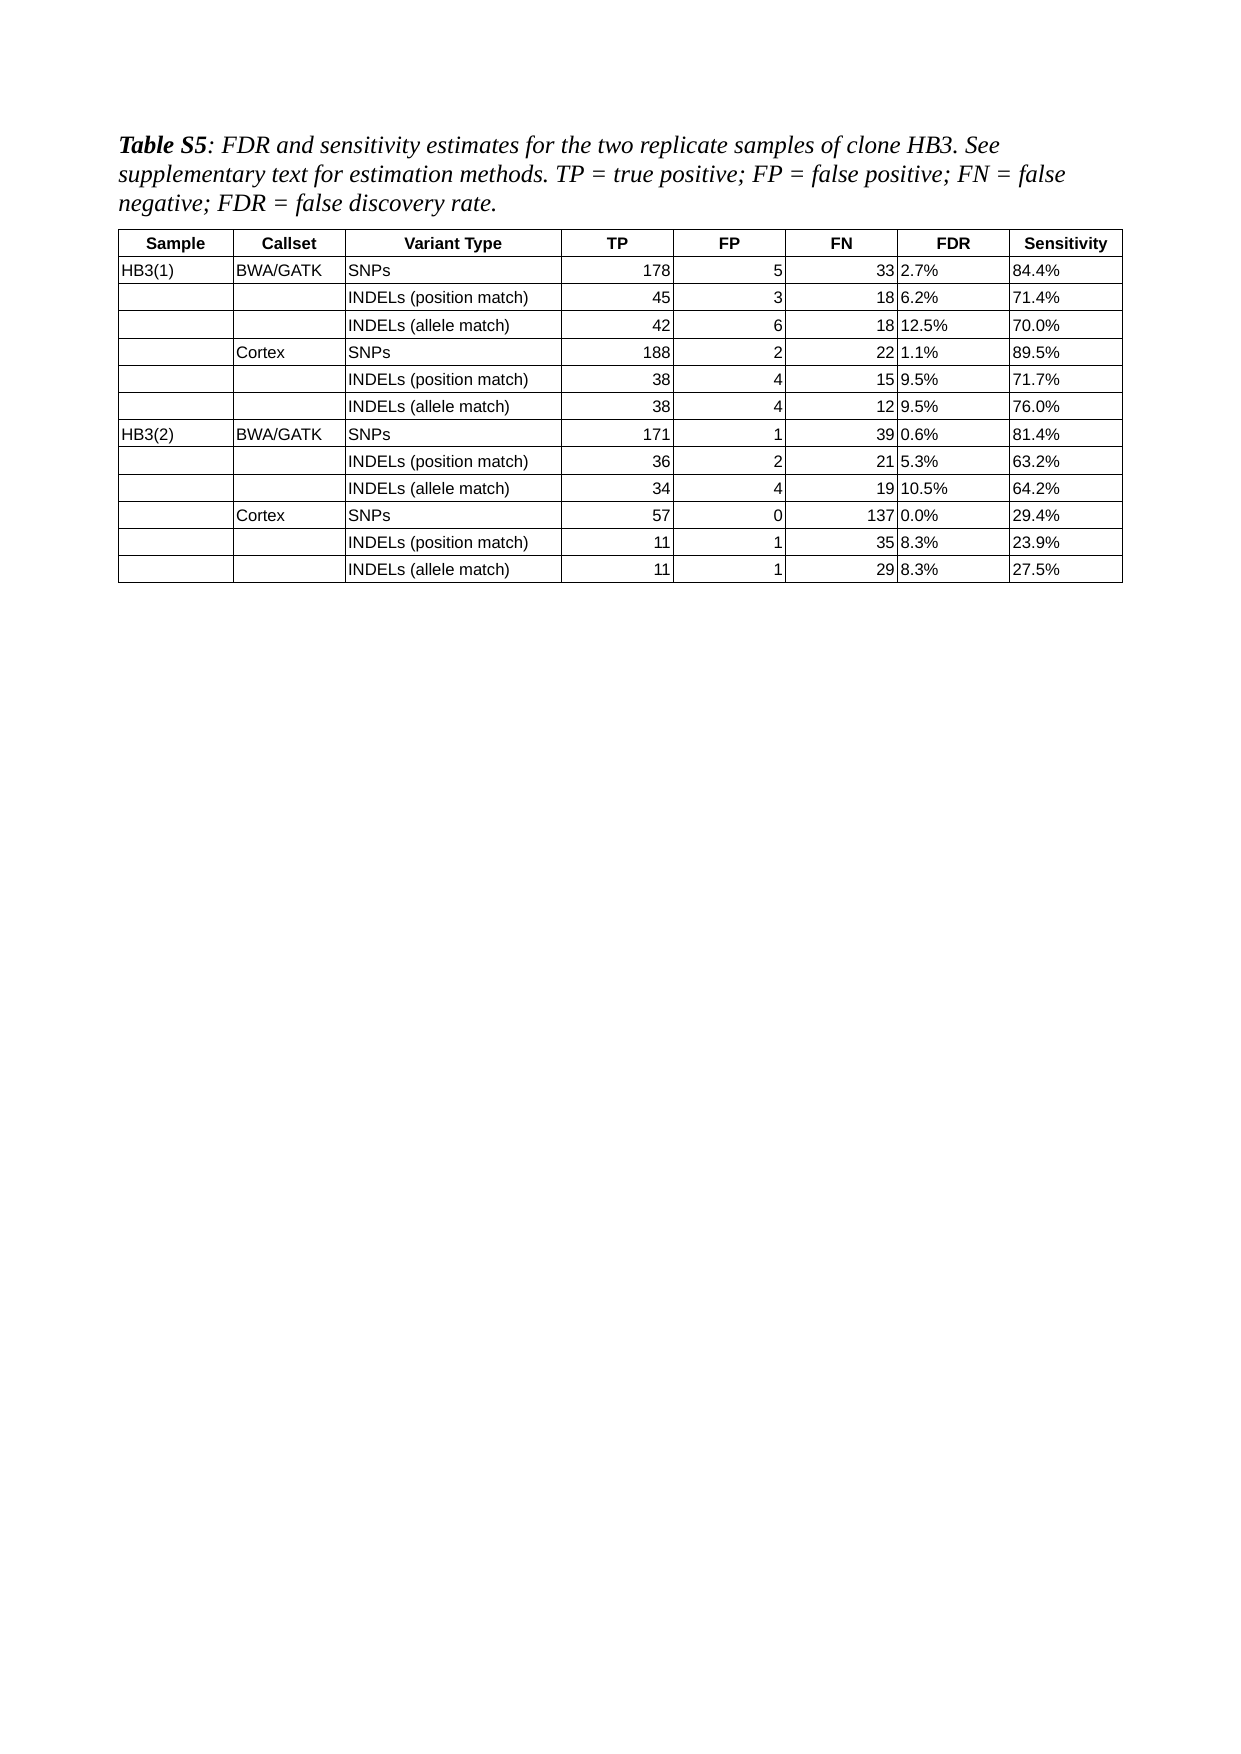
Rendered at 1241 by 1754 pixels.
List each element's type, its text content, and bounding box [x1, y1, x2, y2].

table_cell 171 [562, 420, 673, 446]
table_cell 38 [562, 366, 673, 392]
table_cell INDELs (position match) [346, 447, 561, 473]
table_cell 8.3% [898, 556, 1009, 582]
table_cell 63.2% [1010, 447, 1122, 473]
table_cell 29 [786, 556, 897, 582]
table_cell 4 [674, 366, 785, 392]
table_cell 1.1% [898, 339, 1009, 365]
table_cell 33 [786, 257, 897, 283]
table_cell 42 [562, 311, 673, 338]
table_cell 29.4% [1010, 502, 1122, 528]
table_cell 84.4% [1010, 257, 1122, 283]
table_cell 6.2% [898, 284, 1009, 310]
table_header Sample [119, 230, 233, 256]
table_cell [119, 556, 233, 582]
table_cell [119, 311, 233, 338]
table_cell 137 [786, 502, 897, 528]
table_cell INDELs (allele match) [346, 475, 561, 501]
table_cell 8.3% [898, 529, 1009, 555]
table_cell [119, 393, 233, 419]
table_cell 0 [674, 502, 785, 528]
table_cell 1 [674, 556, 785, 582]
table_cell 15 [786, 366, 897, 392]
table_header FP [674, 230, 785, 256]
table_cell [119, 529, 233, 555]
table_cell SNPs [346, 339, 561, 365]
table_cell 3 [674, 284, 785, 310]
table_cell INDELs (position match) [346, 284, 561, 310]
table_cell 2 [674, 447, 785, 473]
table_cell [119, 284, 233, 310]
table_cell 11 [562, 556, 673, 582]
table_cell 11 [562, 529, 673, 555]
table_cell 12 [786, 393, 897, 419]
table_cell 34 [562, 475, 673, 501]
table_header Sensitivity [1010, 230, 1122, 256]
table_cell 70.0% [1010, 311, 1122, 338]
table_cell 22 [786, 339, 897, 365]
table_cell 4 [674, 393, 785, 419]
table_cell 9.5% [898, 366, 1009, 392]
table_cell [234, 311, 345, 338]
table_header FDR [898, 230, 1009, 256]
table_cell 5 [674, 257, 785, 283]
table_cell 36 [562, 447, 673, 473]
table_cell INDELs (allele match) [346, 556, 561, 582]
table_cell Cortex [234, 502, 345, 528]
table_cell 21 [786, 447, 897, 473]
table_cell [119, 447, 233, 473]
table_cell [234, 284, 345, 310]
table_header Variant Type [346, 230, 561, 256]
table_cell [234, 556, 345, 582]
table_cell Cortex [234, 339, 345, 365]
table_cell 1 [674, 420, 785, 446]
table_cell 1 [674, 529, 785, 555]
table_cell 9.5% [898, 393, 1009, 419]
table_cell 18 [786, 284, 897, 310]
table_cell INDELs (position match) [346, 366, 561, 392]
table_cell 27.5% [1010, 556, 1122, 582]
table_cell INDELs (allele match) [346, 311, 561, 338]
table_cell 0.0% [898, 502, 1009, 528]
table_cell 38 [562, 393, 673, 419]
table_cell 35 [786, 529, 897, 555]
table_cell [119, 339, 233, 365]
table_cell 76.0% [1010, 393, 1122, 419]
table_cell 10.5% [898, 475, 1009, 501]
table_cell 6 [674, 311, 785, 338]
table_cell [234, 529, 345, 555]
table_cell 18 [786, 311, 897, 338]
table_cell [119, 502, 233, 528]
table_cell 12.5% [898, 311, 1009, 338]
table_cell [234, 475, 345, 501]
table_header TP [562, 230, 673, 256]
table_cell 4 [674, 475, 785, 501]
table_cell INDELs (allele match) [346, 393, 561, 419]
table_cell [119, 475, 233, 501]
table_cell 2 [674, 339, 785, 365]
table_cell 178 [562, 257, 673, 283]
table_cell 57 [562, 502, 673, 528]
table_cell 2.7% [898, 257, 1009, 283]
table_cell 71.4% [1010, 284, 1122, 310]
table_cell 45 [562, 284, 673, 310]
table_cell [234, 447, 345, 473]
table_cell 23.9% [1010, 529, 1122, 555]
table_cell BWA/GATK [234, 257, 345, 283]
table_cell SNPs [346, 502, 561, 528]
table_cell [234, 393, 345, 419]
table_cell 64.2% [1010, 475, 1122, 501]
table_cell 0.6% [898, 420, 1009, 446]
table_cell HB3(2) [119, 420, 233, 446]
table_cell [234, 366, 345, 392]
table_cell 39 [786, 420, 897, 446]
table_cell 89.5% [1010, 339, 1122, 365]
table_cell SNPs [346, 420, 561, 446]
table_header FN [786, 230, 897, 256]
table_cell 188 [562, 339, 673, 365]
table_cell 81.4% [1010, 420, 1122, 446]
text Table S5: FDR and sensitivity estimates for the two replicate samples of clone HB3. See supplementary text for estimation methods. TP = true positive; FP = false positive; FN = false negative; FDR = false discovery rate. [118, 131, 1122, 217]
table_cell SNPs [346, 257, 561, 283]
table_cell [119, 366, 233, 392]
table_cell 19 [786, 475, 897, 501]
table_cell 71.7% [1010, 366, 1122, 392]
table_cell BWA/GATK [234, 420, 345, 446]
table_cell INDELs (position match) [346, 529, 561, 555]
table_header Callset [234, 230, 345, 256]
table_cell 5.3% [898, 447, 1009, 473]
table_cell HB3(1) [119, 257, 233, 283]
